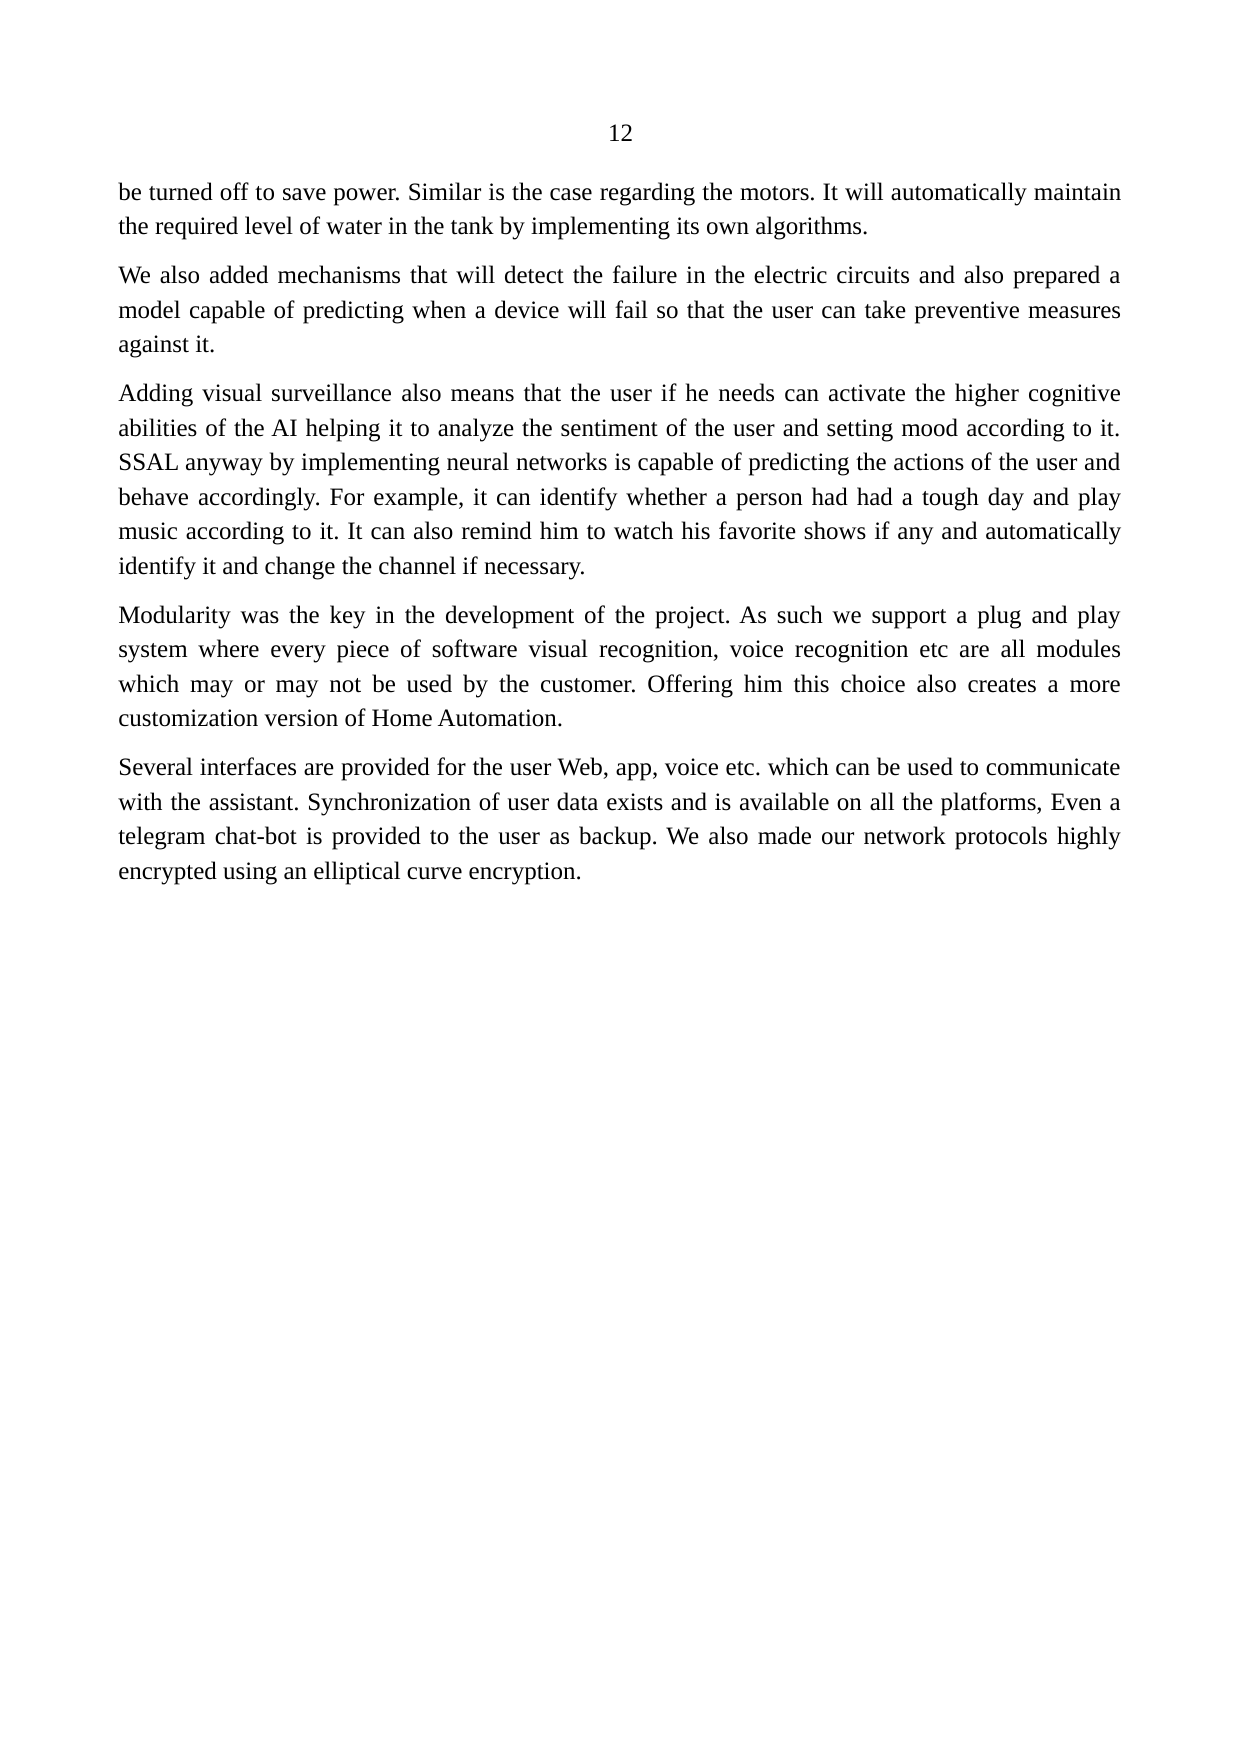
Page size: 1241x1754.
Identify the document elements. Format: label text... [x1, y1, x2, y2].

text We also added mechanisms that will detect the failure in the electric circuits and also prepared a model capable of predicting when a device will fail so that the user can take preventive measures against it. [118, 260, 1122, 358]
text Adding visual surveillance also means that the user if he needs can activate the higher cognitive abilities of the AI helping it to analyze the sentiment of the user and setting mood according to it. SSAL anyway by implementing neural networks is capable of predicting the actions of the user and behave accordingly. For example, it can identify whether a person had had a tough day and play music according to it. It can also remind him to watch his favorite shows if any and automatically identify it and change the channel if necessary. [118, 378, 1122, 579]
text be turned off to save power. Similar is the case regarding the motors. It will automatically maintain the required level of water in the tank by implementing its own algorithms. [118, 177, 1122, 240]
text Modularity was the key in the development of the project. As such we support a plug and play system where every piece of software visual recognition, voice recognition etc are all modules which may or may not be used by the customer. Offering him this choice also creates a more customization version of Home Automation. [118, 600, 1122, 732]
text Several interfaces are provided for the user Web, app, voice etc. which can be used to communicate with the assistant. Synchronization of user data exists and is available on all the platforms, Even a telegram chat-bot is provided to the user as backup. We also made our network protocols highly encrypted using an elliptical curve encryption. [118, 752, 1122, 884]
